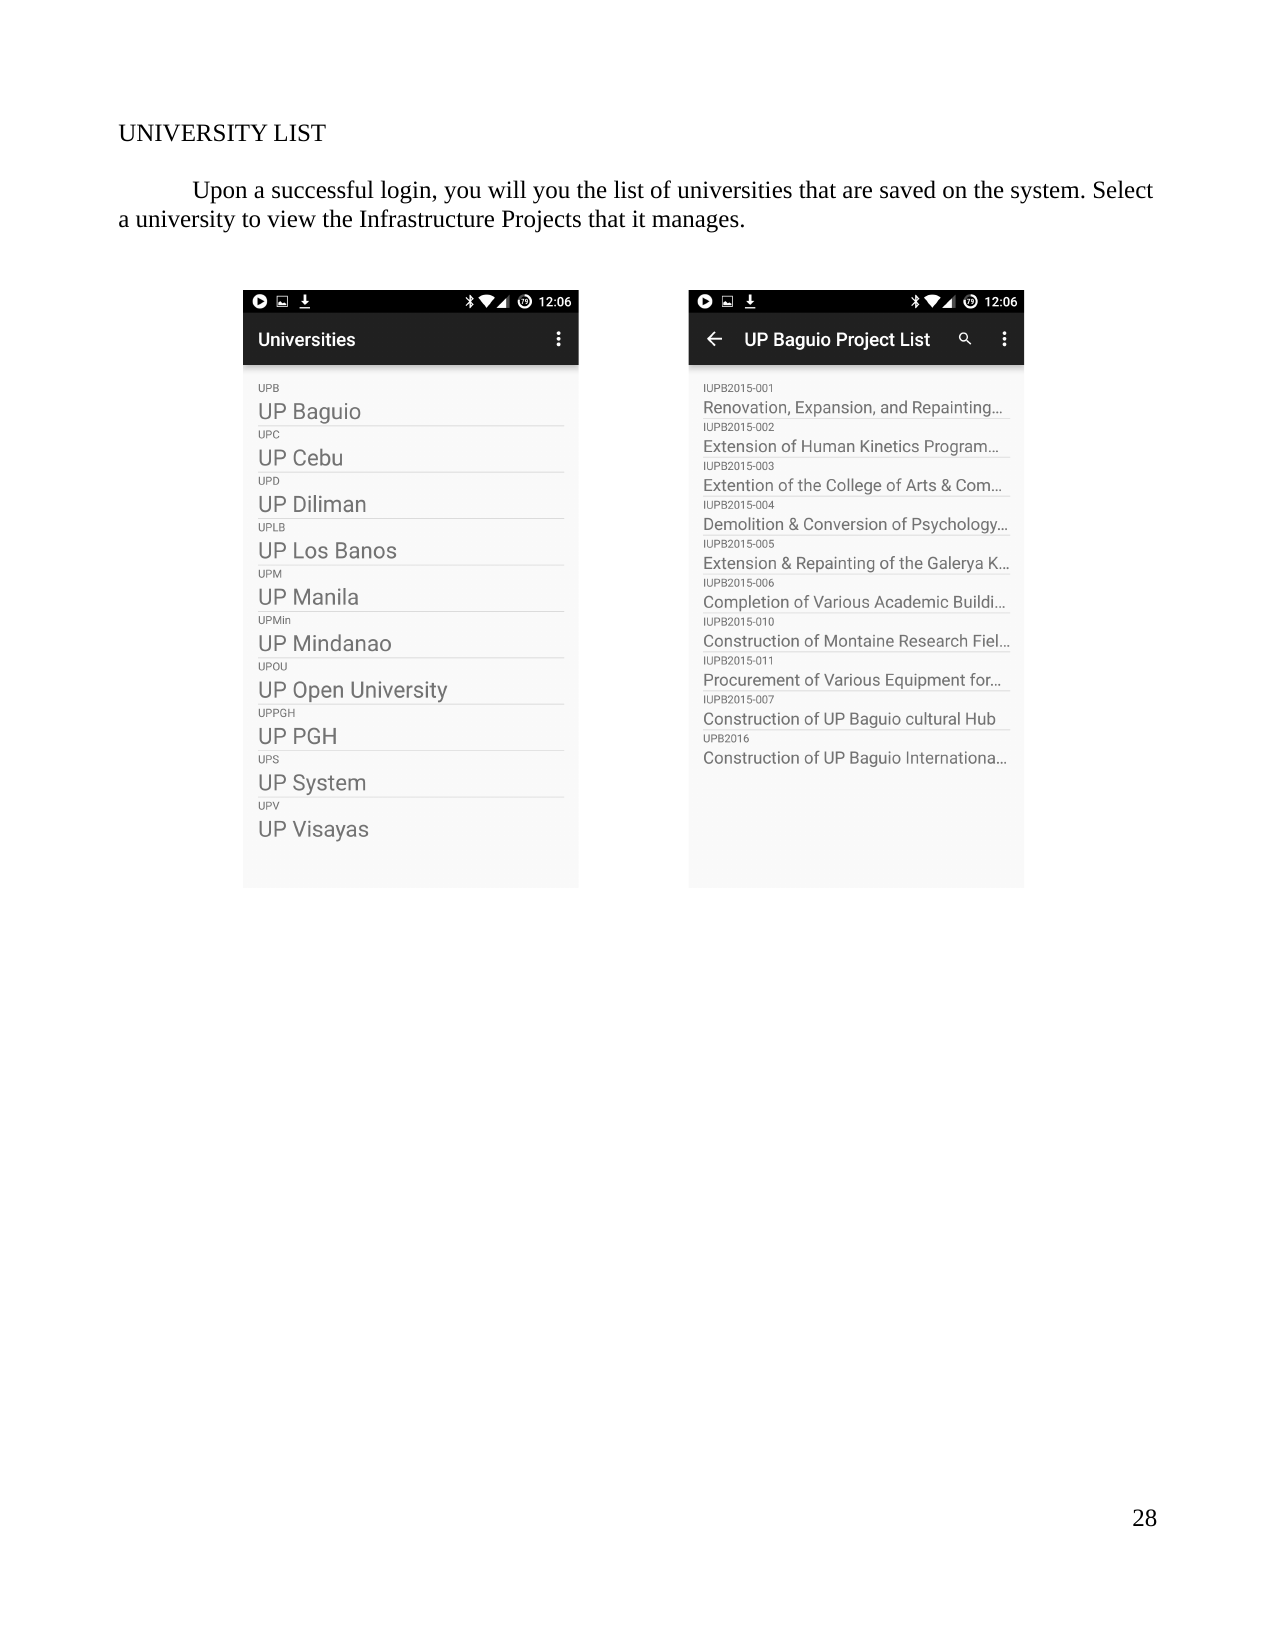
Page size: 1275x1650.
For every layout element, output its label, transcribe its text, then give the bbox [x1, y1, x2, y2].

picture [688, 290, 1025, 888]
text UNIVERSITY LIST [118, 118, 1157, 147]
picture [243, 290, 579, 888]
text Upon a successful login, you will you the list of universities that are saved on the system. Select a university to view the Infrastructure Projects that it manages. [118, 176, 1157, 233]
